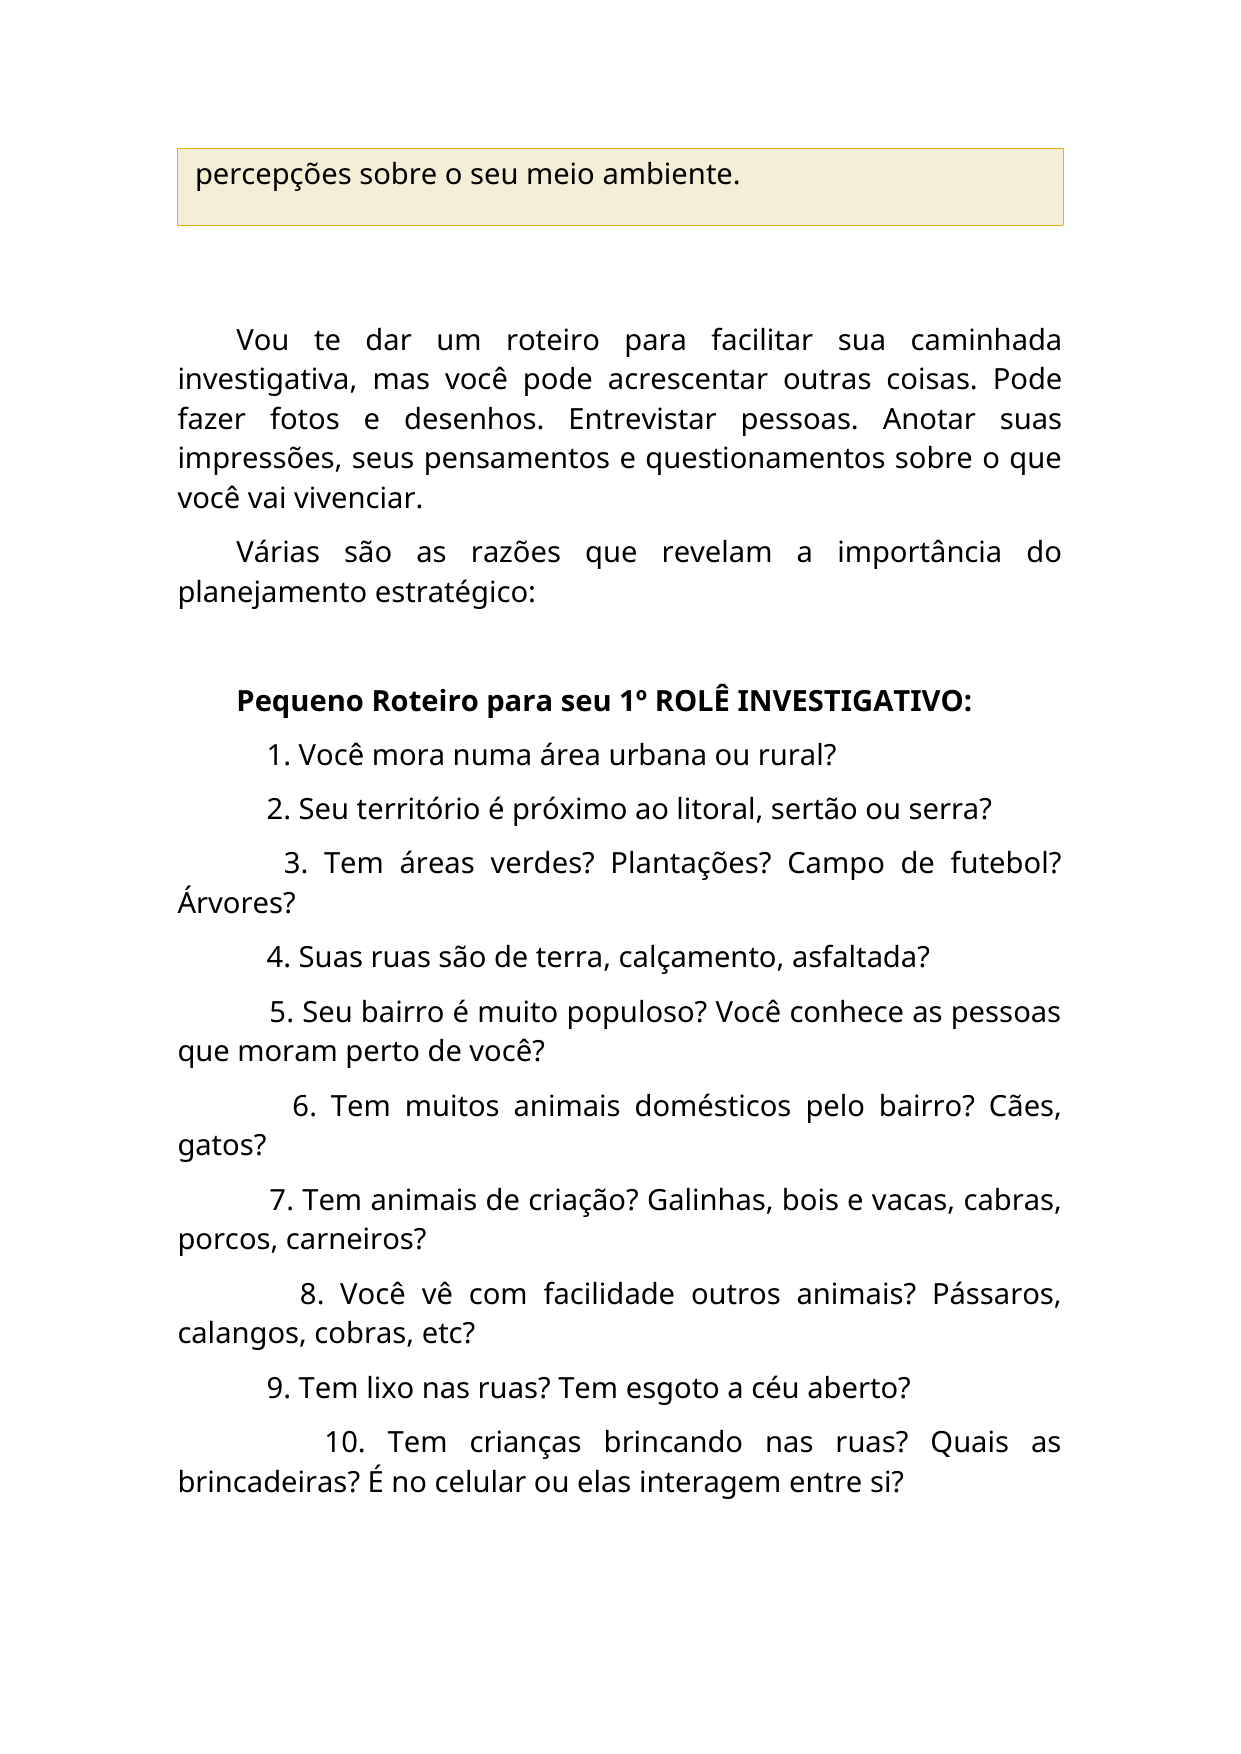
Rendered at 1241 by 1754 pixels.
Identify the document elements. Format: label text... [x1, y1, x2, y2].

text 5. Seu bairro é muito populoso? Você conhece as pessoas que moram perto de você? [177, 991, 1063, 1070]
text Várias são as razões que revelam a importância do planejamento estratégico: [177, 532, 1063, 611]
text 8. Você vê com facilidade outros animais? Pássaros, calangos, cobras, etc? [177, 1273, 1063, 1352]
text 7. Tem animais de criação? Galinhas, bois e vacas, cabras, porcos, carneiros? [177, 1179, 1063, 1258]
table_cell percepções sobre o seu meio ambiente. [178, 149, 1063, 225]
text 1. Você mora numa área urbana ou rural? [177, 734, 1063, 774]
text 10. Tem crianças brincando nas ruas? Quais as brincadeiras? É no celular ou elas interagem entre si? [177, 1421, 1063, 1501]
text Pequeno Roteiro para seu 1º ROLÊ INVESTIGATIVO: [177, 680, 1063, 720]
text 2. Seu território é próximo ao litoral, sertão ou serra? [177, 788, 1063, 828]
text 3. Tem áreas verdes? Plantações? Campo de futebol? Árvores? [177, 843, 1063, 922]
text 4. Suas ruas são de terra, calçamento, asfaltada? [177, 937, 1063, 976]
text 6. Tem muitos animais domésticos pelo bairro? Cães, gatos? [177, 1085, 1063, 1164]
text 9. Tem lixo nas ruas? Tem esgoto a céu aberto? [177, 1367, 1063, 1407]
text Vou te dar um roteiro para facilitar sua caminhada investigativa, mas você pode acrescentar outras coisas. Pode fazer fotos e desenhos. Entrevistar pessoas. Anotar suas impressões, seus pensamentos e questionamentos sobre o que você vai vivenciar. [177, 319, 1063, 517]
